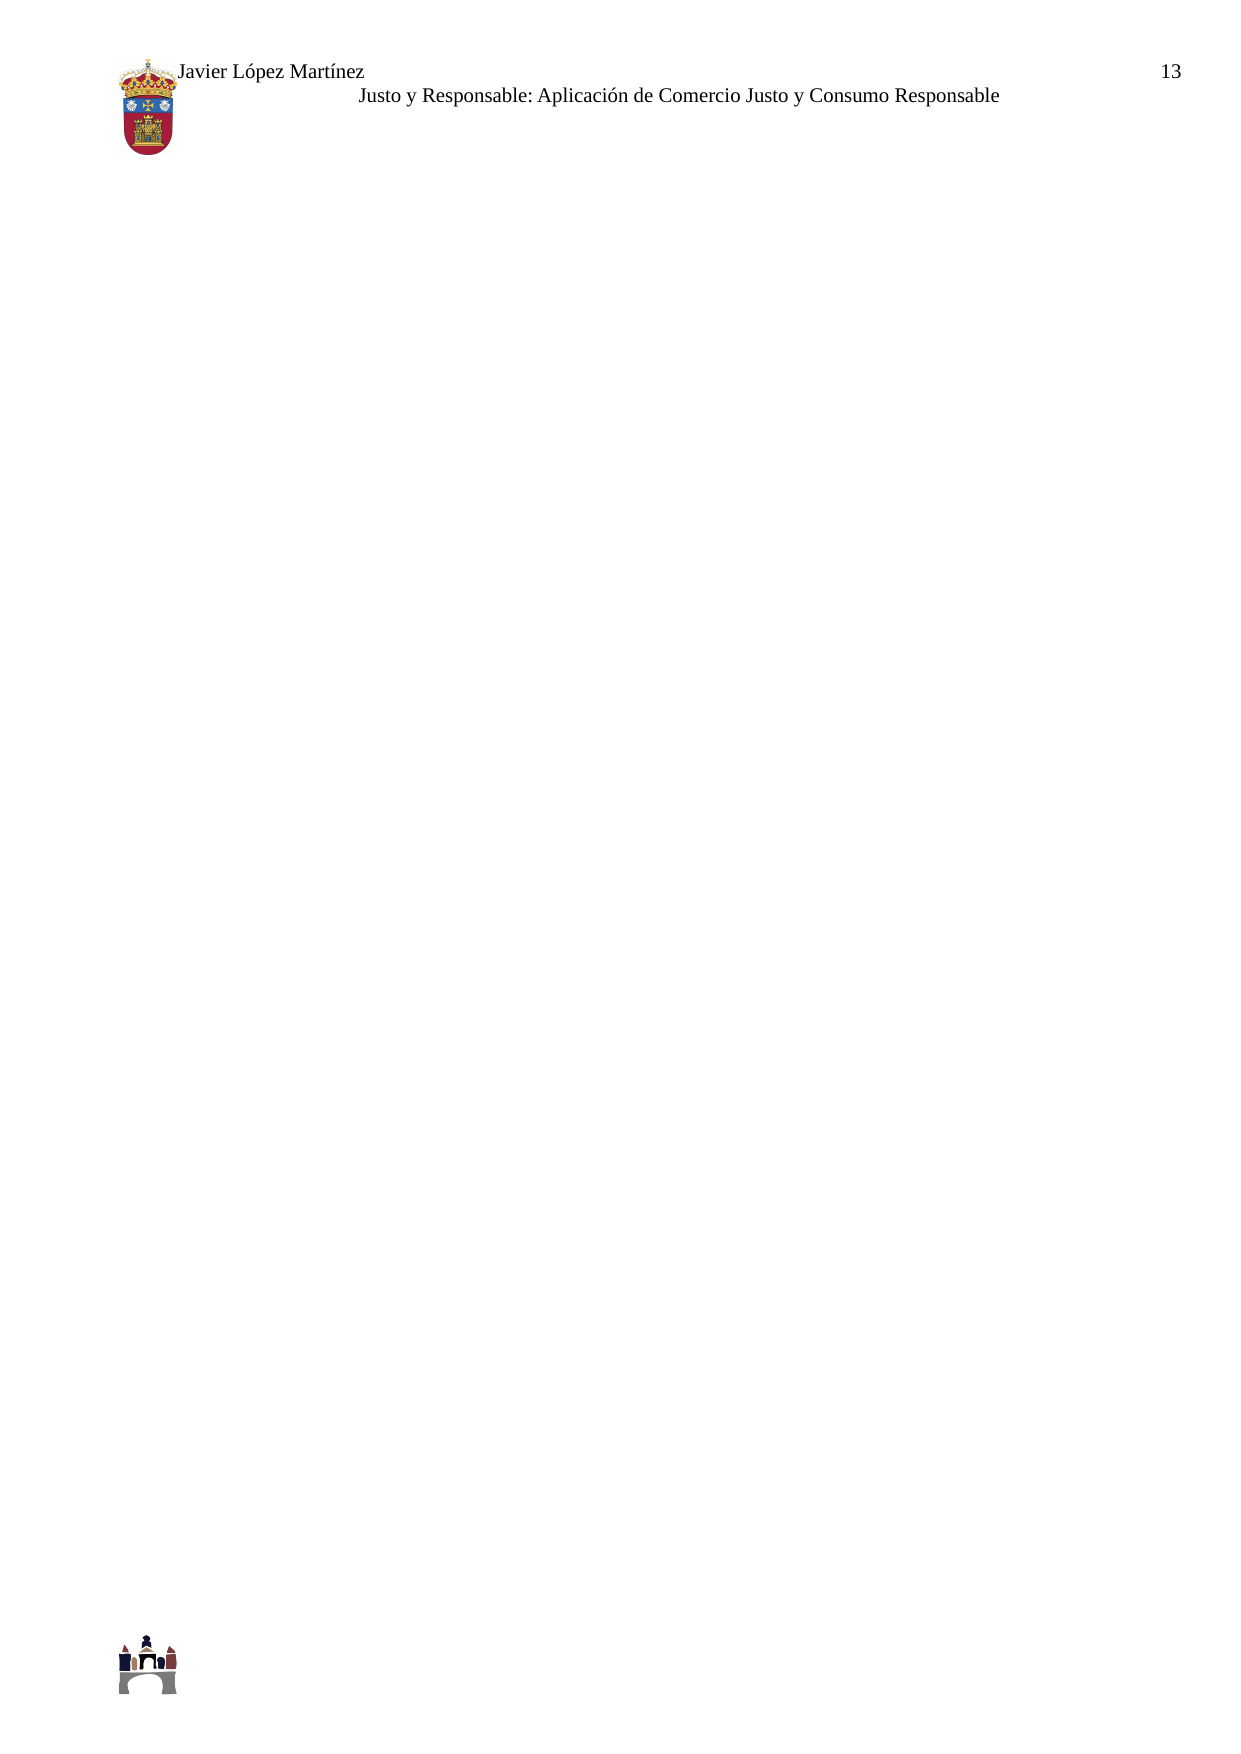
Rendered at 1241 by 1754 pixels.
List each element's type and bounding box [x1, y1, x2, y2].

picture [118, 59, 178, 155]
picture [118, 1634, 178, 1695]
